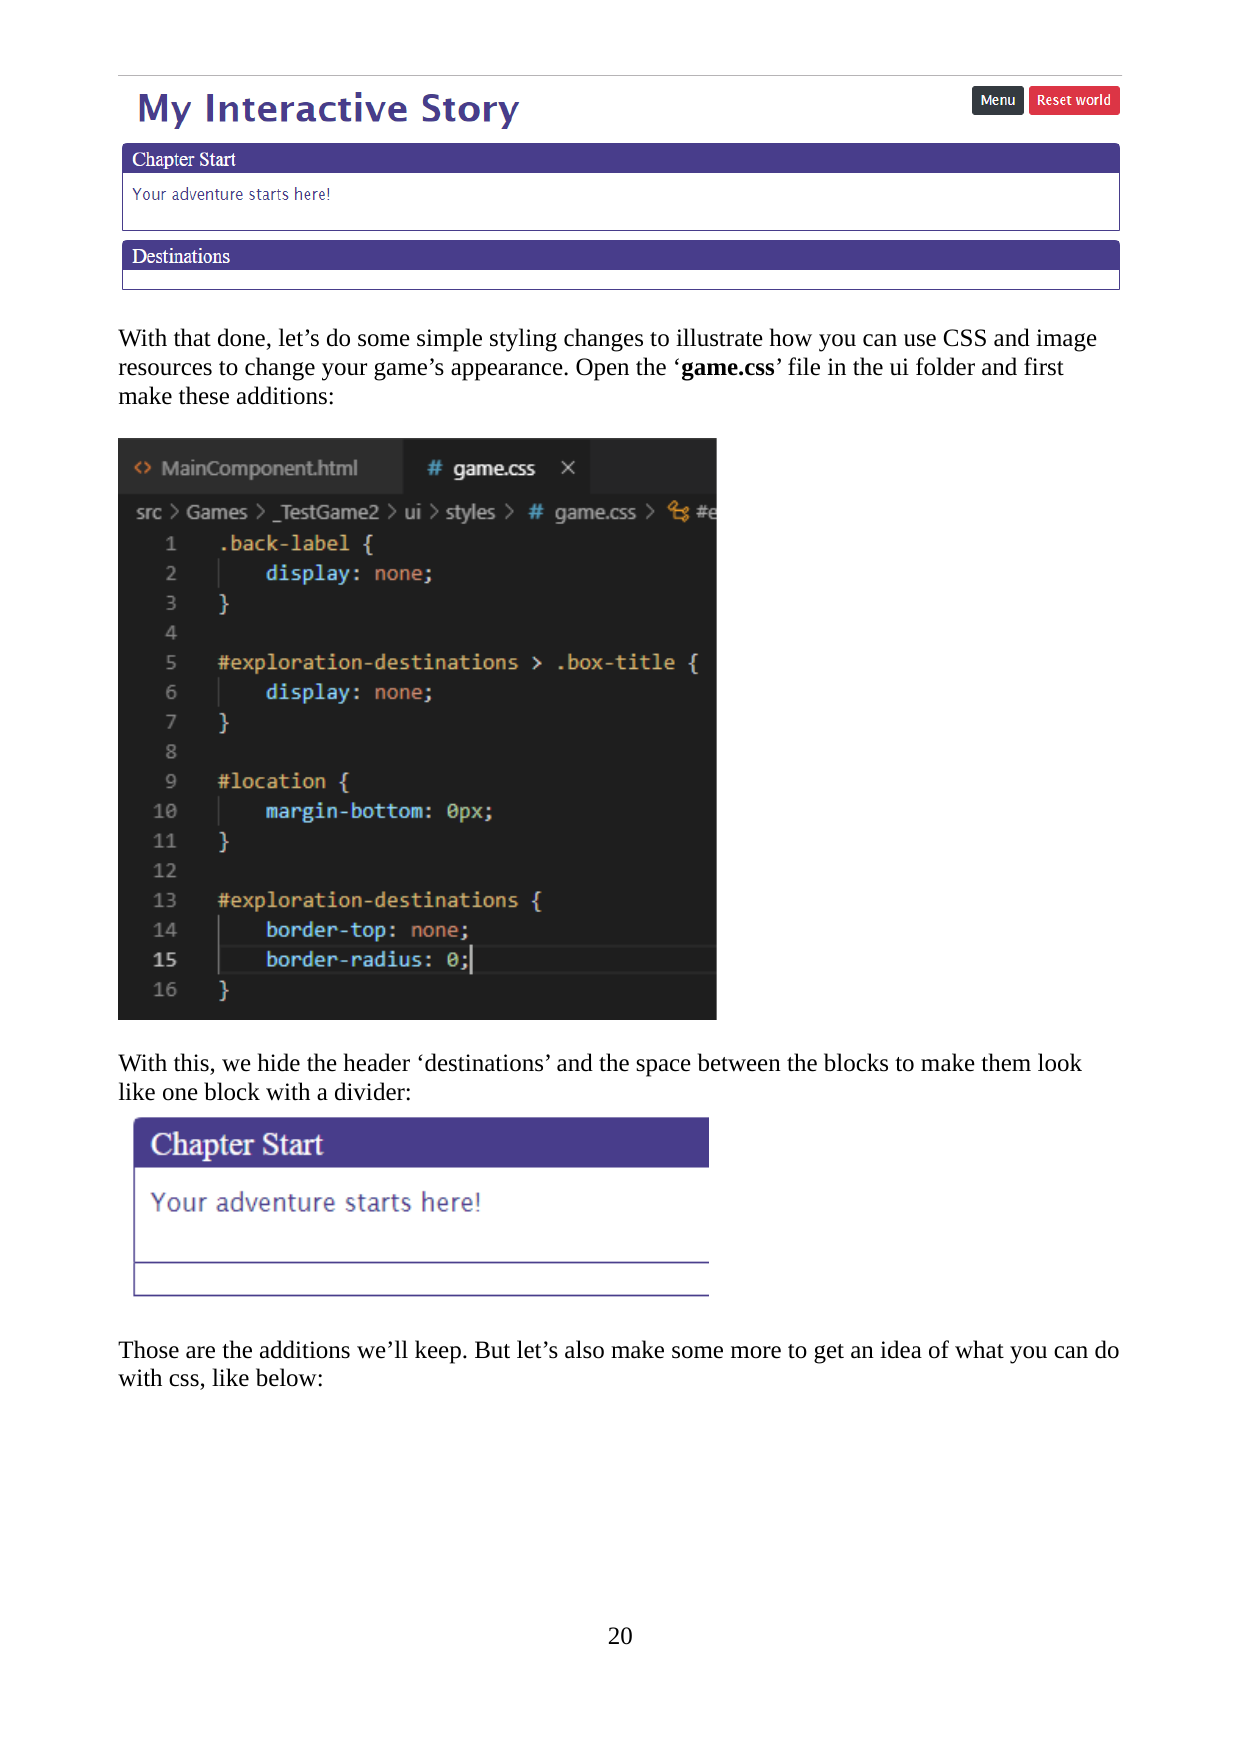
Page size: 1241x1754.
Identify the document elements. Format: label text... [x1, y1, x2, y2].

text With this, we hide the header ‘destinations’ and the space between the blocks to make them look like one block with a divider: [118, 1048, 1122, 1106]
text Those are the additions we’ll keep. But let’s also make some more to get an idea of what you can do with css, like below: [118, 1335, 1122, 1392]
text With that done, let’s do some simple styling changes to illustrate how you can use CSS and image resources to change your game’s appearance. Open the ‘game.css’ file in the ui folder and first make these additions: [118, 323, 1122, 410]
